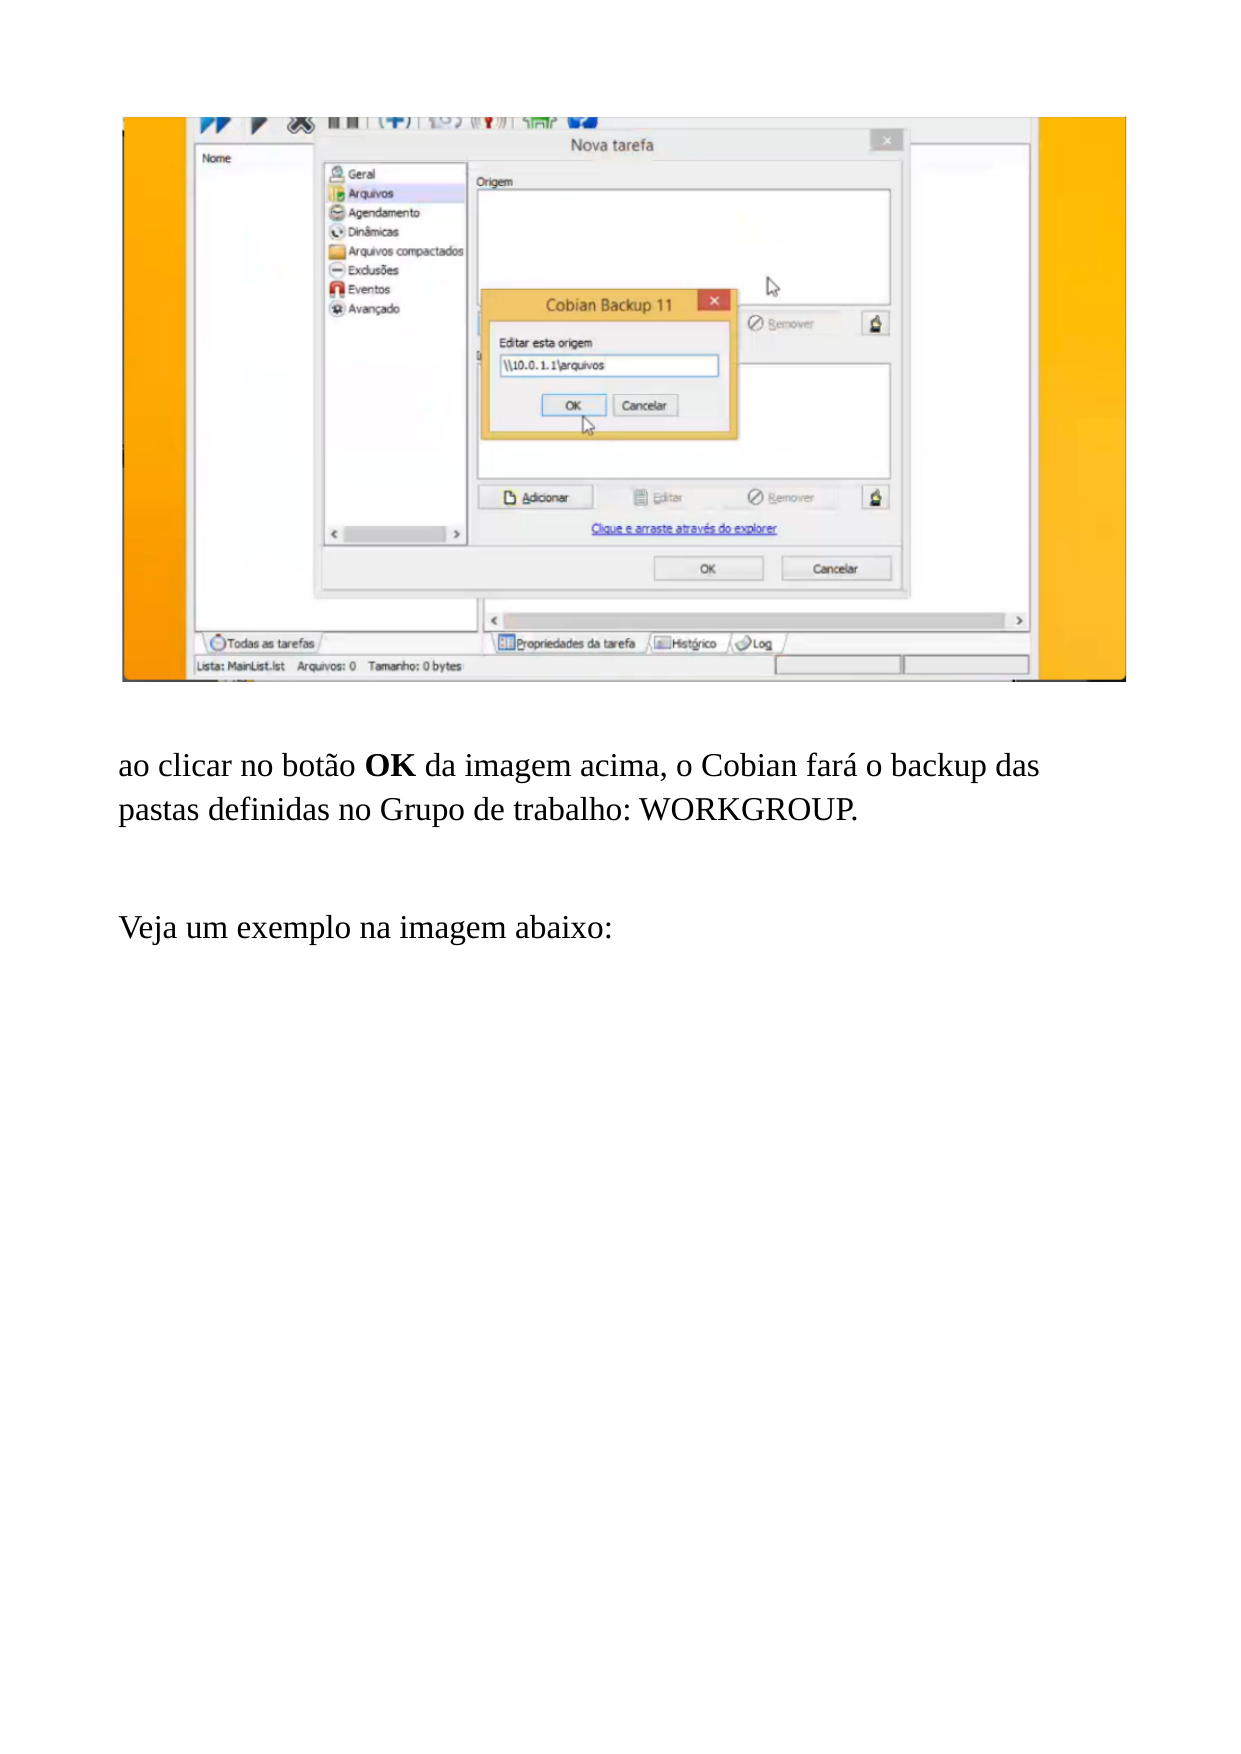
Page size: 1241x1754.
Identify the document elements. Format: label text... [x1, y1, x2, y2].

text ao clicar no botão OK da imagem acima, o Cobian fará o backup das pastas definidas no Grupo de trabalho: WORKGROUP. [118, 746, 1122, 828]
picture [122, 116, 1127, 682]
text Veja um exemplo na imagem abaixo: [118, 907, 1122, 945]
